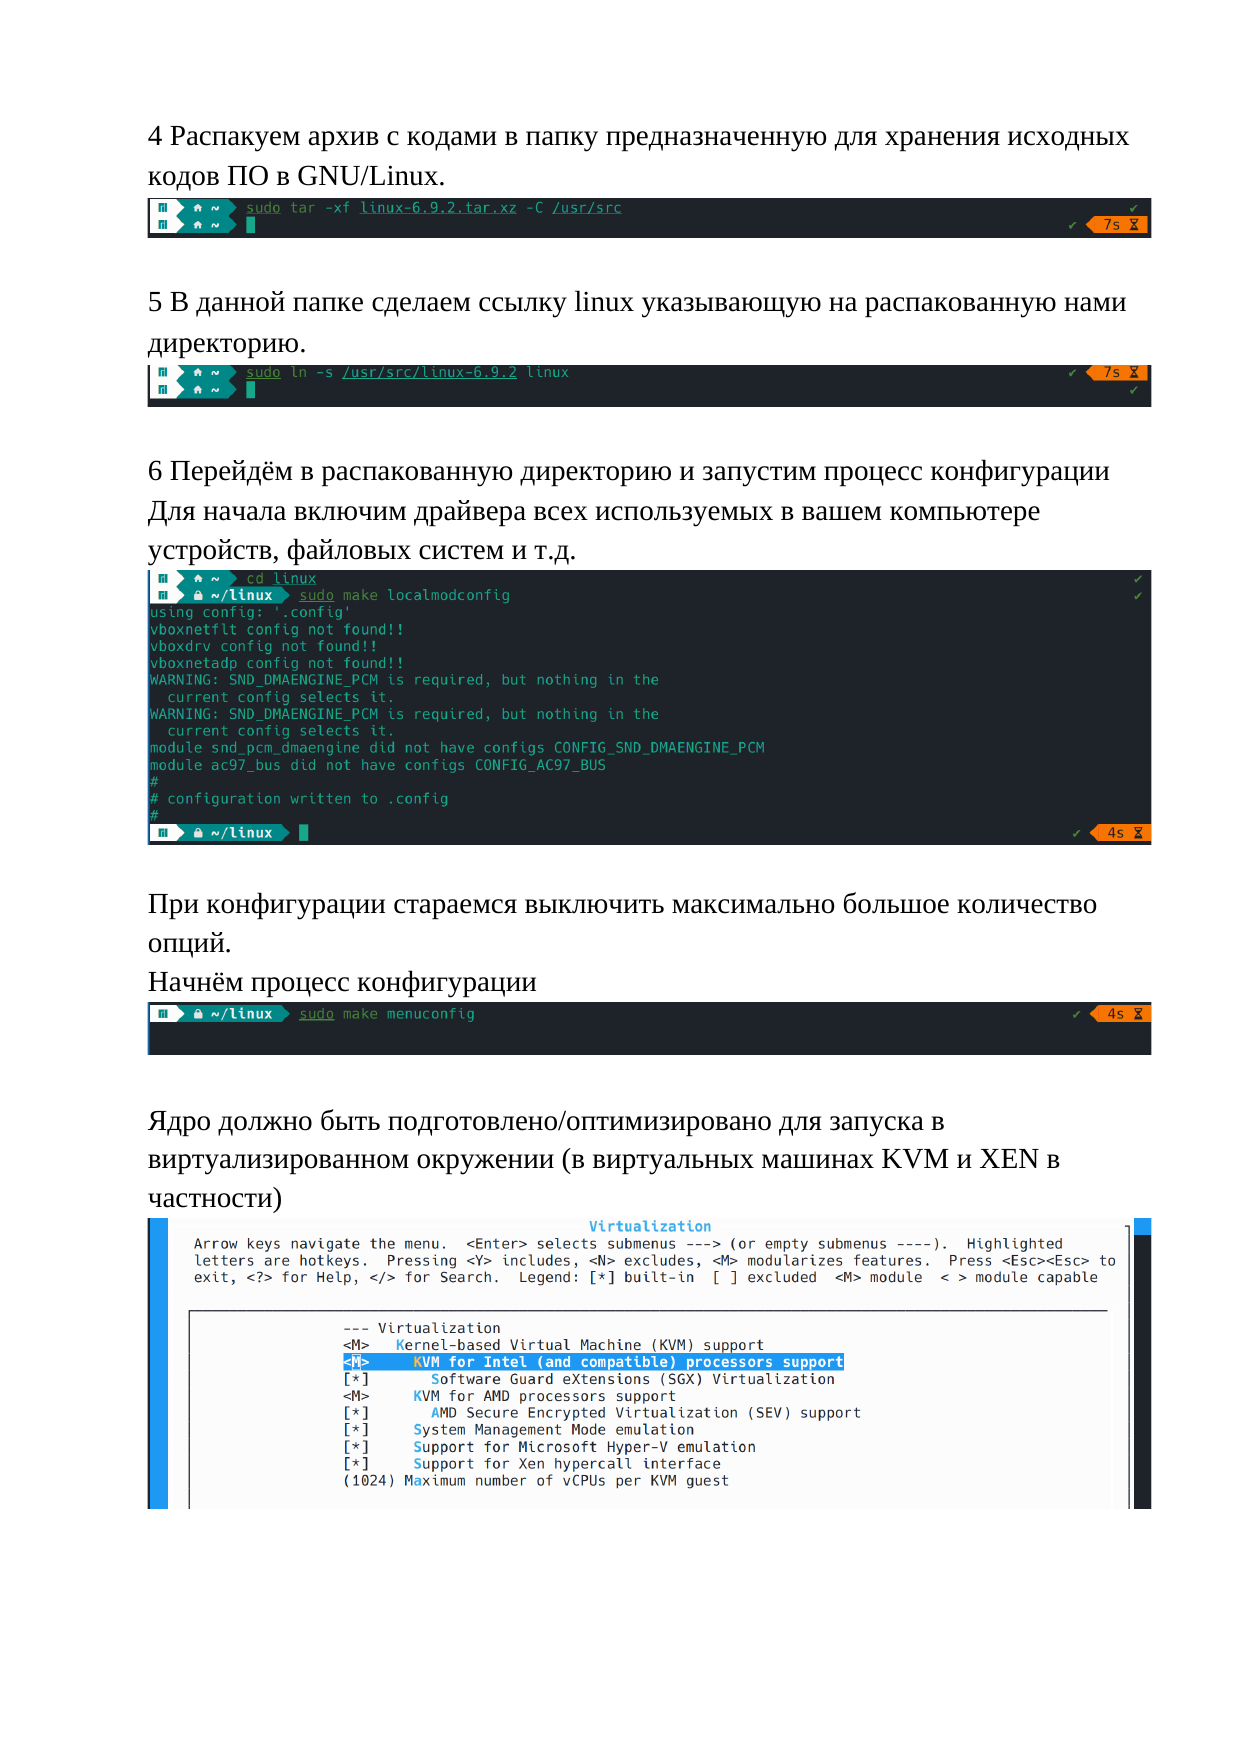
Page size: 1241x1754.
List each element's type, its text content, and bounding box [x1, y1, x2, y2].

text При конфигурации стараемся выключить максимально большое количество опций. [148, 887, 1152, 959]
text Ядро должно быть подготовлено/оптимизировано для запуска в виртуализированном окружении (в виртуальных машинах KVM и XEN в частности) [148, 1103, 1152, 1214]
picture [147, 1218, 1152, 1509]
text Для начала включим драйвера всех используемых в вашем компьютере устройств, файловых систем и т.д. [148, 493, 1152, 566]
picture [147, 198, 1152, 238]
picture [147, 570, 1152, 845]
text Начнём процесс конфигурации [148, 964, 1152, 997]
picture [147, 365, 1152, 407]
text 5 В данной папке сделаем ссылку linux указывающую на распакованную нами директорию. [148, 284, 1152, 358]
picture [147, 1002, 1152, 1055]
text 4 Распакуем архив с кодами в папку предназначенную для хранения исходных кодов ПО в GNU/Linux. [148, 118, 1152, 192]
text 6 Перейдём в распакованную директорию и запустим процесс конфигурации [148, 453, 1152, 487]
